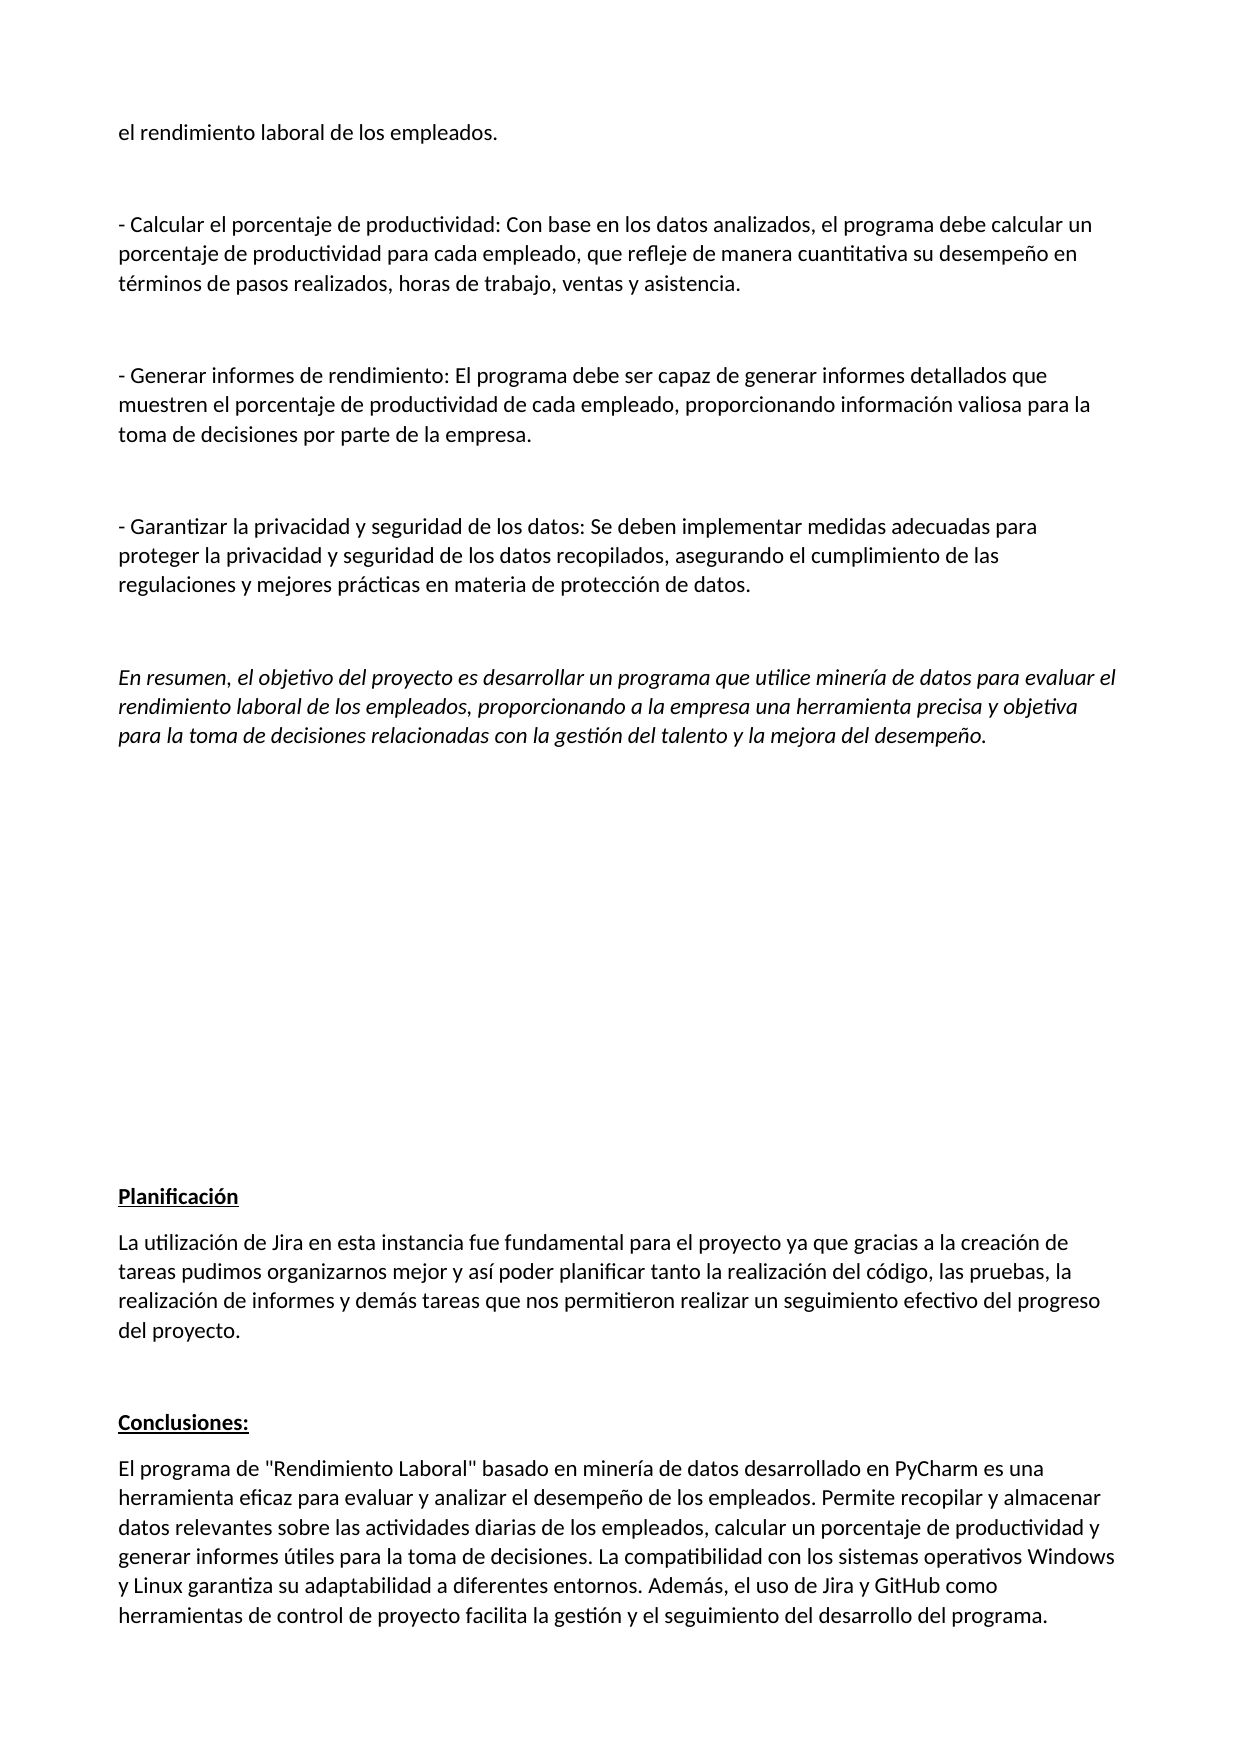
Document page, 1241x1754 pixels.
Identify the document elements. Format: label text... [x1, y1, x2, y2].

text Conclusiones: [118, 1408, 1122, 1436]
text En resumen, el objetivo del proyecto es desarrollar un programa que utilice minería de datos para evaluar el rendimiento laboral de los empleados, proporcionando a la empresa una herramienta precisa y objetiva para la toma de decisiones relacionadas con la gestión del talento y la mejora del desempeño. [118, 663, 1122, 749]
text el rendimiento laboral de los empleados. [118, 118, 1122, 146]
text - Garantizar la privacidad y seguridad de los datos: Se deben implementar medidas adecuadas para proteger la privacidad y seguridad de los datos recopilados, asegurando el cumplimiento de las regulaciones y mejores prácticas en materia de protección de datos. [118, 512, 1122, 599]
text - Calcular el porcentaje de productividad: Con base en los datos analizados, el programa debe calcular un porcentaje de productividad para cada empleado, que refleje de manera cuantitativa su desempeño en términos de pasos realizados, horas de trabajo, ventas y asistencia. [118, 210, 1122, 297]
text El programa de "Rendimiento Laboral" basado en minería de datos desarrollado en PyCharm es una herramienta eficaz para evaluar y analizar el desempeño de los empleados. Permite recopilar y almacenar datos relevantes sobre las actividades diarias de los empleados, calcular un porcentaje de productividad y generar informes útiles para la toma de decisiones. La compatibilidad con los sistemas operativos Windows y Linux garantiza su adaptabilidad a diferentes entornos. Además, el uso de Jira y GitHub como herramientas de control de proyecto facilita la gestión y el seguimiento del desarrollo del programa. [118, 1454, 1122, 1629]
text Planificación [118, 1182, 1122, 1210]
text La utilización de Jira en esta instancia fue fundamental para el proyecto ya que gracias a la creación de tareas pudimos organizarnos mejor y así poder planificar tanto la realización del código, las pruebas, la realización de informes y demás tareas que nos permitieron realizar un seguimiento efectivo del progreso del proyecto. [118, 1228, 1122, 1344]
text - Generar informes de rendimiento: El programa debe ser capaz de generar informes detallados que muestren el porcentaje de productividad de cada empleado, proporcionando información valiosa para la toma de decisiones por parte de la empresa. [118, 361, 1122, 448]
